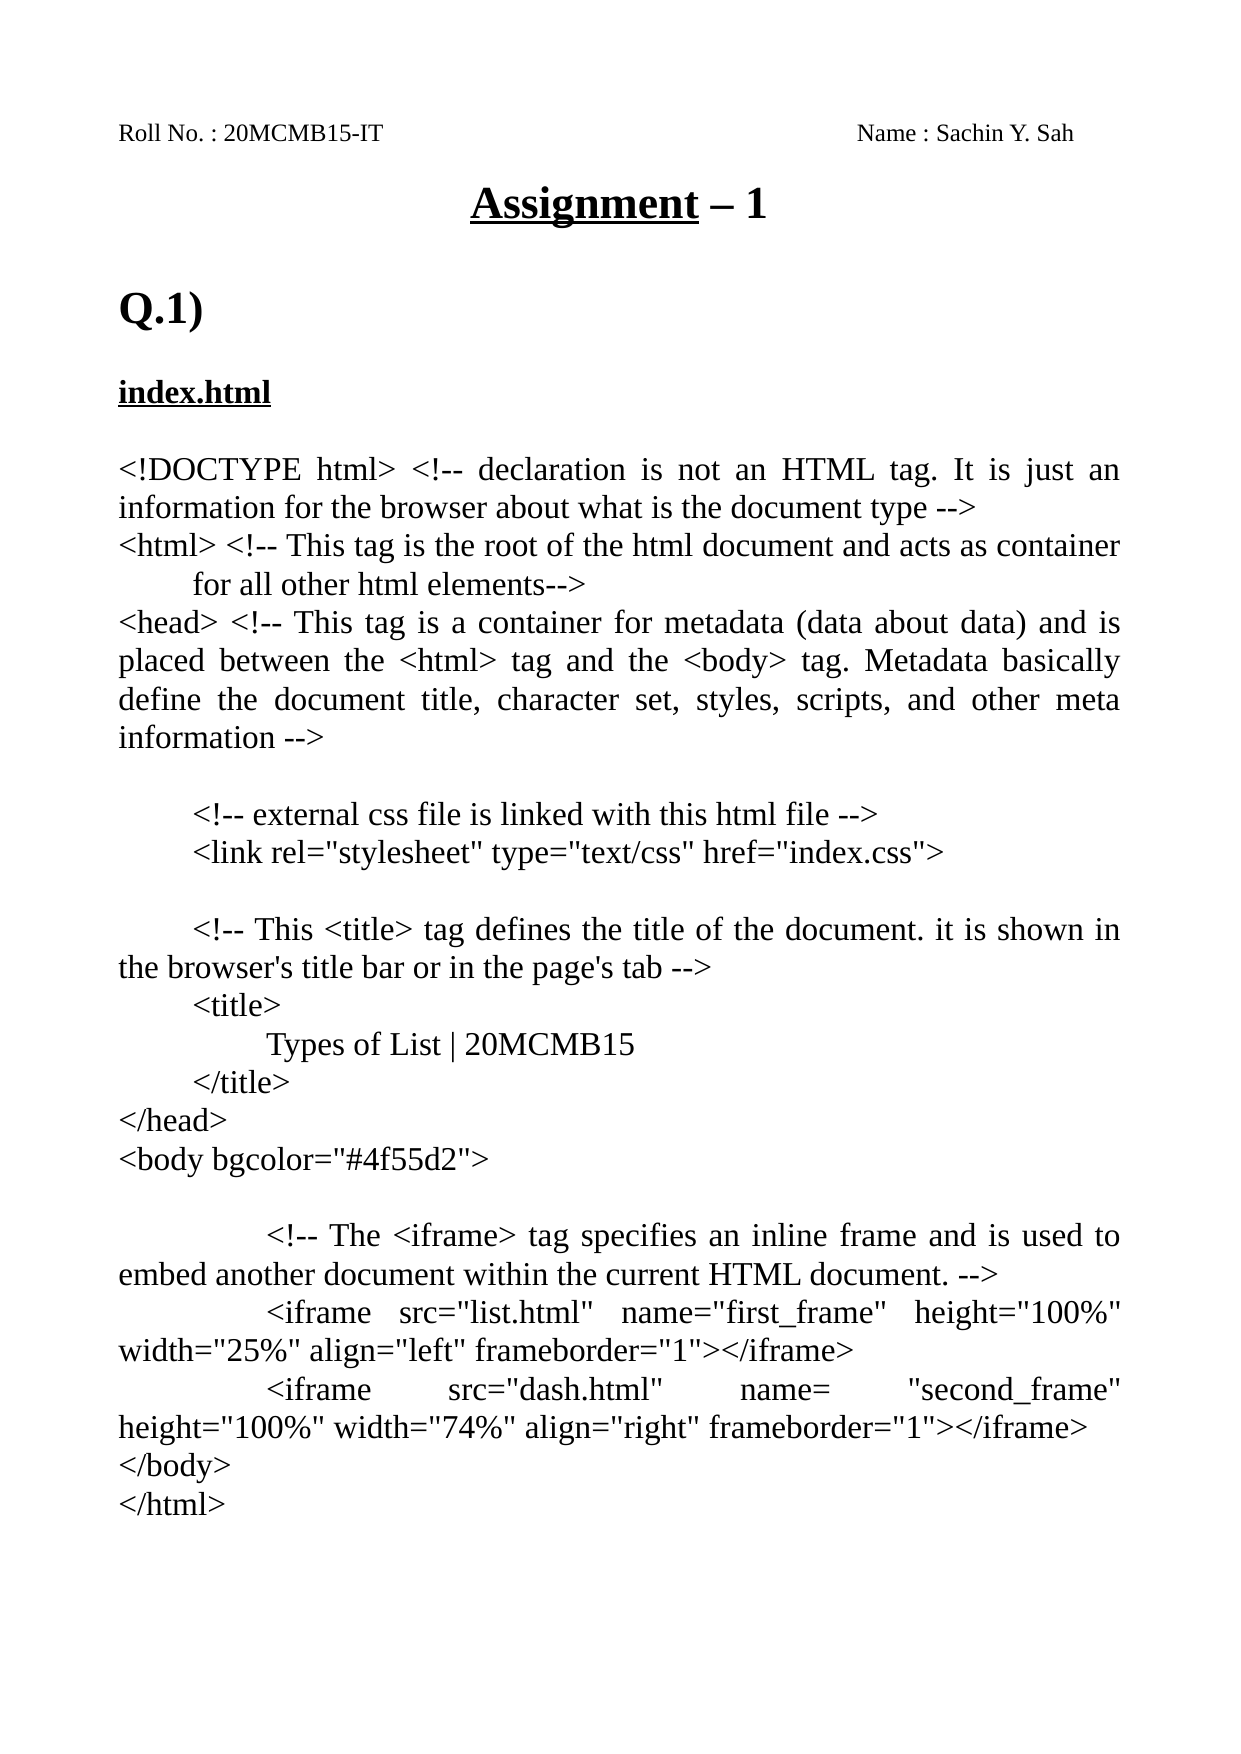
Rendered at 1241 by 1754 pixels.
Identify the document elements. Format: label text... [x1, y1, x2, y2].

text <!DOCTYPE html> <!-- declaration is not an HTML tag. It is just an information for the browser about what is the document type --> [118, 449, 1122, 525]
text <iframe src="list.html" name="first_frame" height="100%" width="25%" align="left" frameborder="1"></iframe> [118, 1292, 1122, 1369]
text <head> <!-- This tag is a container for metadata (data about data) and is placed between the <html> tag and the <body> tag. Metadata basically define the document title, character set, styles, scripts, and other meta information --> [118, 602, 1122, 755]
text <body bgcolor="#4f55d2"> [118, 1139, 1122, 1177]
text </body> [118, 1445, 1122, 1484]
text Assignment – 1 [118, 176, 1122, 228]
text </title> [118, 1062, 1122, 1100]
text Q.1) [118, 281, 1122, 334]
text <iframe src="dash.html" name= "second_frame" height="100%" width="74%" align="right" frameborder="1"></iframe> [118, 1369, 1122, 1445]
text index.html [118, 372, 1122, 410]
text <!-- This <title> tag defines the title of the document. it is shown in the browser's title bar or in the page's tab --> [118, 909, 1122, 985]
text <link rel="stylesheet" type="text/css" href="index.css"> [118, 832, 1122, 870]
text </head> [118, 1100, 1122, 1139]
text <title> [118, 985, 1122, 1024]
text Roll No. : 20MCMB15-IT Name : Sachin Y. Sah [118, 118, 1122, 147]
text <html> <!-- This tag is the root of the html document and acts as container for all other html elements--> [118, 525, 1122, 602]
text <!-- external css file is linked with this html file --> [118, 794, 1122, 832]
text <!-- The <iframe> tag specifies an inline frame and is used to embed another document within the current HTML document. --> [118, 1215, 1122, 1292]
text Types of List | 20MCMB15 [118, 1024, 1122, 1062]
text </html> [118, 1484, 1122, 1522]
